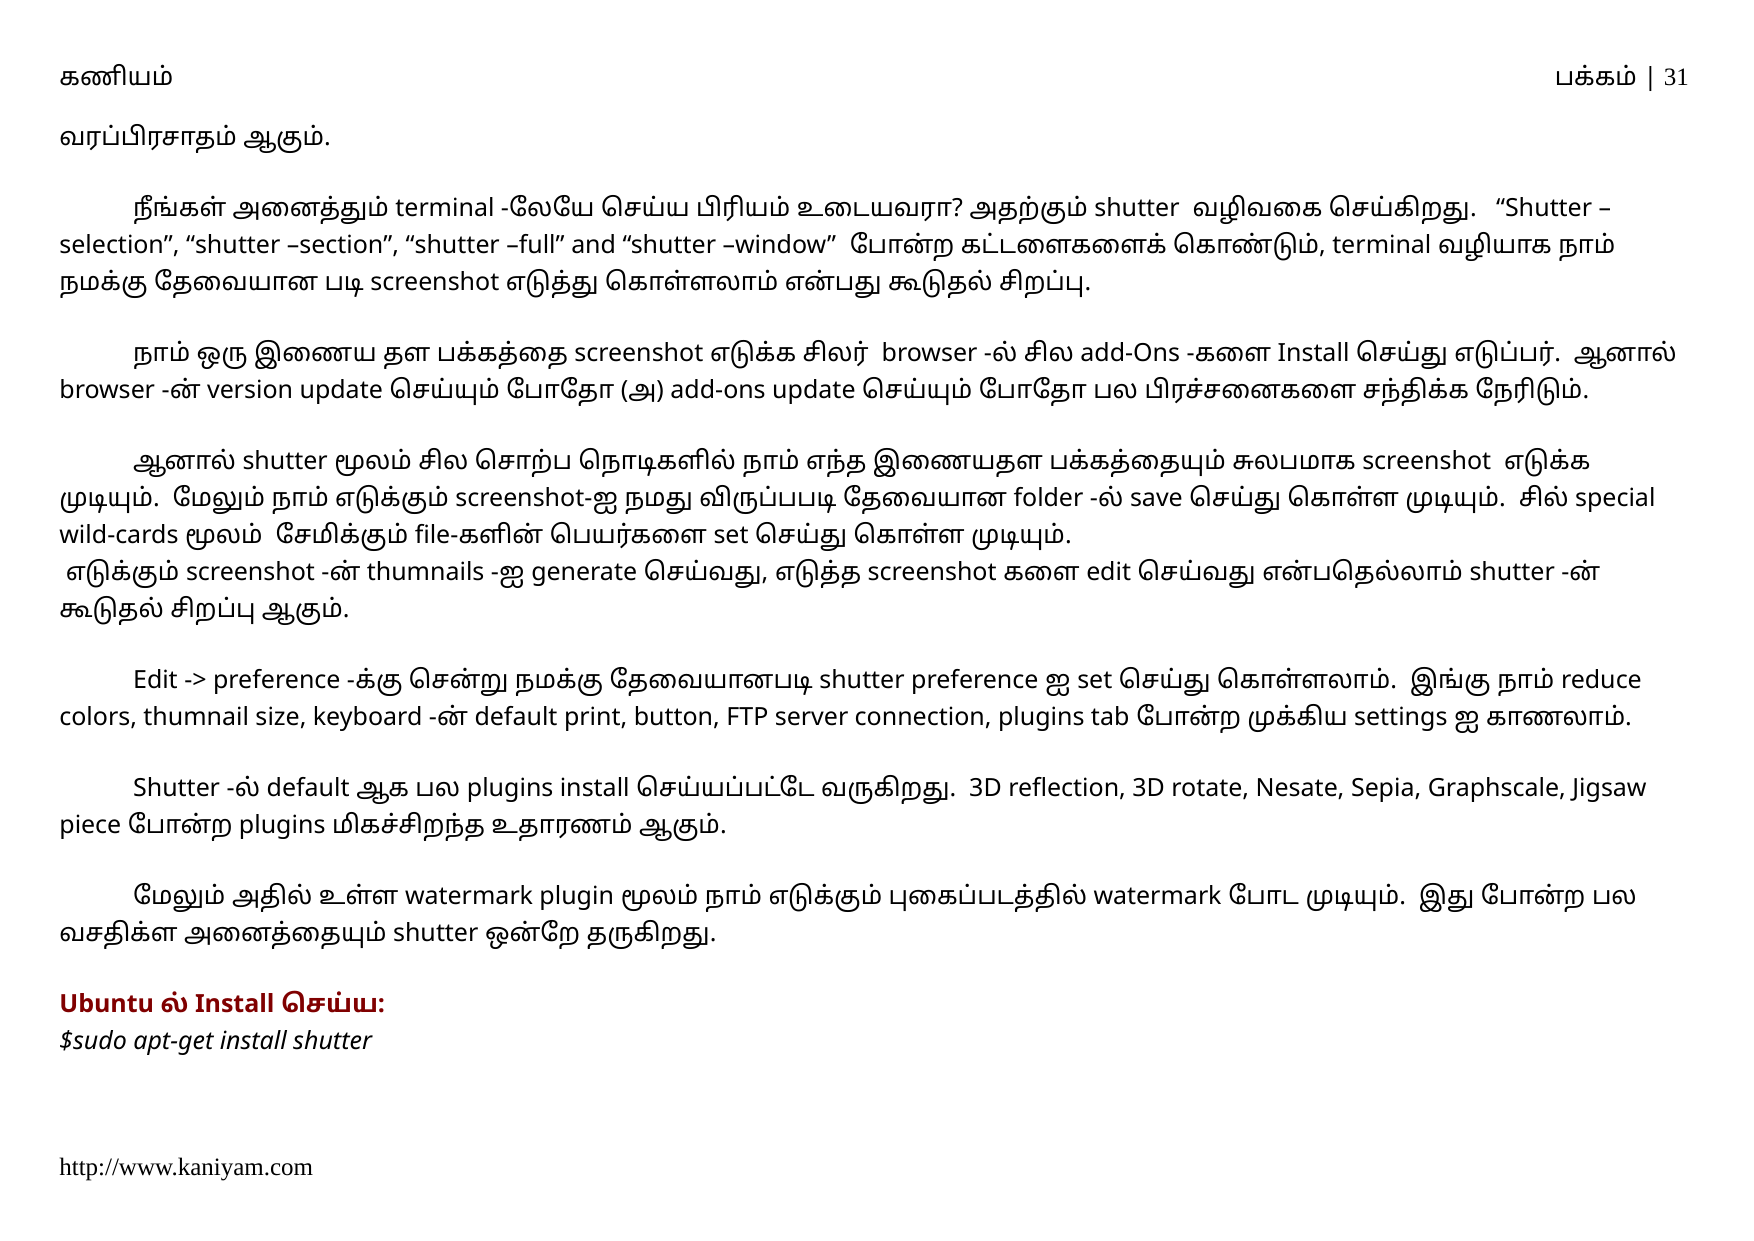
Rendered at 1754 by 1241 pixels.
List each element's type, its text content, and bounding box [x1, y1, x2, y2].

text வரப்பிரசாதம் ஆகும். [59, 118, 1695, 156]
text $sudo apt-get install shutter [59, 1023, 1695, 1057]
text Edit -> preference -க்கு சென்று நமக்கு தேவையானபடி shutter preference ஐ set செய்து கொள்ளலாம். இங்கு நாம் reduce colors, thumnail size, keyboard -ன் default print, button, FTP server connection, plugins tab போன்ற முக்கிய settings ஐ காணலாம். [59, 662, 1695, 736]
text எடுக்கும் screenshot -ன் thumnails -ஐ generate செய்வது, எடுத்த screenshot களை edit செய்வது என்பதெல்லாம் shutter -ன் கூடுதல் சிறப்பு ஆகும். [59, 553, 1695, 627]
text மேலும் அதில் உள்ள watermark plugin மூலம் நாம் எடுக்கும் புகைப்படத்தில் watermark போட முடியும். இது போன்ற பல வசதிக்ள அனைத்தையும் shutter ஒன்றே தருகிறது. [59, 878, 1695, 952]
text நீங்கள் அனைத்தும் terminal -லேயே செய்ய பிரியம் உடையவரா? அதற்கும் shutter வழிவகை செய்கிறது. “Shutter –selection”, “shutter –section”, “shutter –full” and “shutter –window” போன்ற கட்டளைகளைக் கொண்டும், terminal வழியாக நாம் நமக்கு தேவையான படி screenshot எடுத்து கொள்ளலாம் என்பது கூடுதல் சிறப்பு. [59, 189, 1695, 301]
text நாம் ஒரு இணைய தள பக்கத்தை screenshot எடுக்க சிலர் browser -ல் சில add-Ons -களை Install செய்து எடுப்பர். ஆனால் browser -ன் version update செய்யும் போதோ (அ) add-ons update செய்யும் போதோ பல பிரச்சனைகளை சந்திக்க நேரிடும். [59, 334, 1695, 408]
text Shutter -ல் default ஆக பல plugins install செய்யப்பட்டே வருகிறது. 3D reflection, 3D rotate, Nesate, Sepia, Graphscale, Jigsaw piece போன்ற plugins மிகச்சிறந்த உதாரணம் ஆகும். [59, 769, 1695, 843]
text ஆனால் shutter மூலம் சில சொற்ப நொடிகளில் நாம் எந்த இணையதள பக்கத்தையும் சுலபமாக screenshot எடுக்க முடியும். மேலும் நாம் எடுக்கும் screenshot-ஐ நமது விருப்பபடி தேவையான folder -ல் save செய்து கொள்ள முடியும். சில் special wild-cards மூலம் சேமிக்கும் file-களின் பெயர்களை set செய்து கொள்ள முடியும். [59, 443, 1695, 553]
text Ubuntu ல் Install செய்ய: [59, 986, 1695, 1023]
